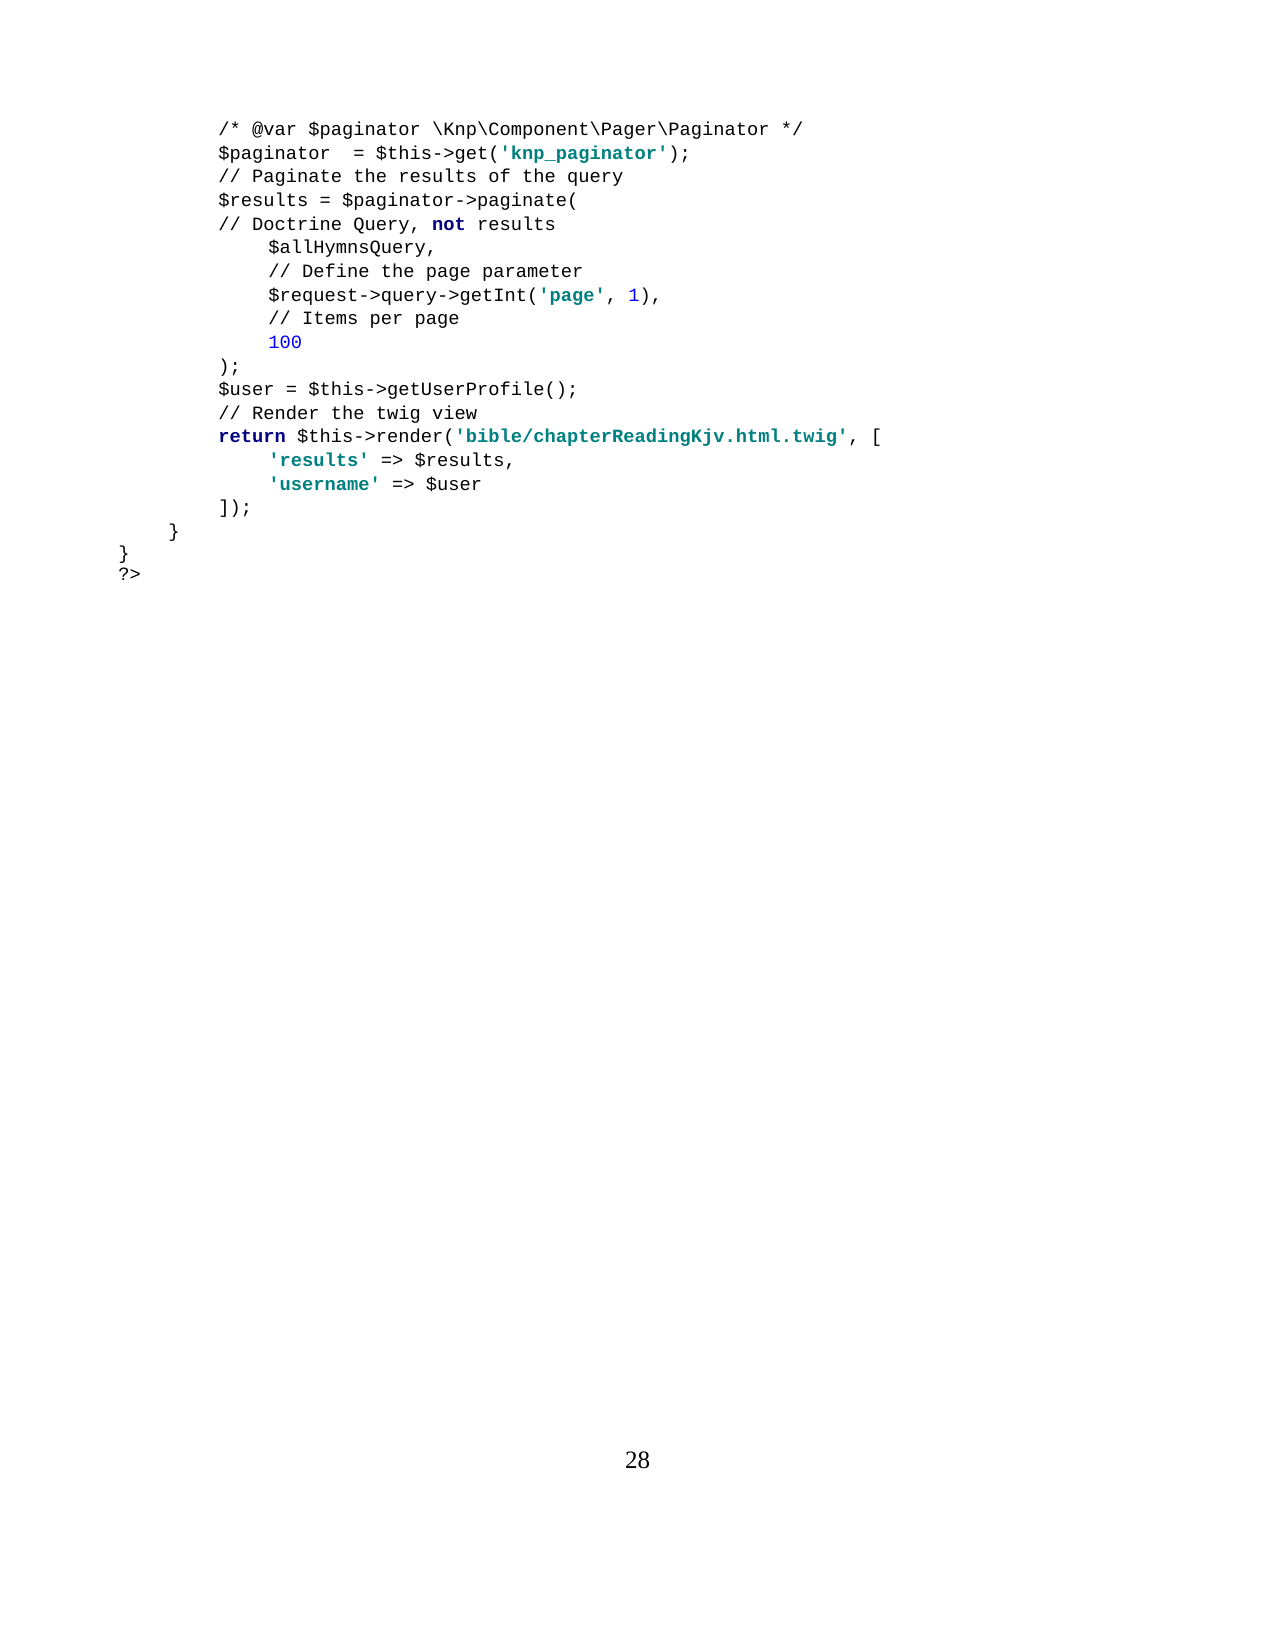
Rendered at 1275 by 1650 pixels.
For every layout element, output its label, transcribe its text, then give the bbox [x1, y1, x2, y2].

text /* @var $paginator \Knp\Component\Pager\Paginator */ [118, 118, 1157, 142]
text $paginator = $this->get('knp_paginator'); [118, 142, 1157, 165]
text return $this->render('bible/chapterReadingKjv.html.twig', [ [118, 426, 1157, 449]
text 'username' => $user [118, 473, 1157, 496]
text ); [118, 354, 1157, 378]
text $request->query->getInt('page', 1), [118, 284, 1157, 307]
text // Define the page parameter [118, 260, 1157, 284]
text $results = $paginator->paginate( [118, 189, 1157, 213]
text ?> [118, 565, 1157, 586]
text } [118, 520, 1157, 544]
text $allHymnsQuery, [118, 236, 1157, 260]
text // Paginate the results of the query [118, 165, 1157, 189]
text 'results' => $results, [118, 449, 1157, 473]
text // Doctrine Query, not results [118, 213, 1157, 236]
text ]); [118, 496, 1157, 520]
text $user = $this->getUserProfile(); [118, 378, 1157, 402]
text // Render the twig view [118, 402, 1157, 426]
text 100 [118, 331, 1157, 354]
text } [118, 544, 1157, 565]
text // Items per page [118, 307, 1157, 331]
